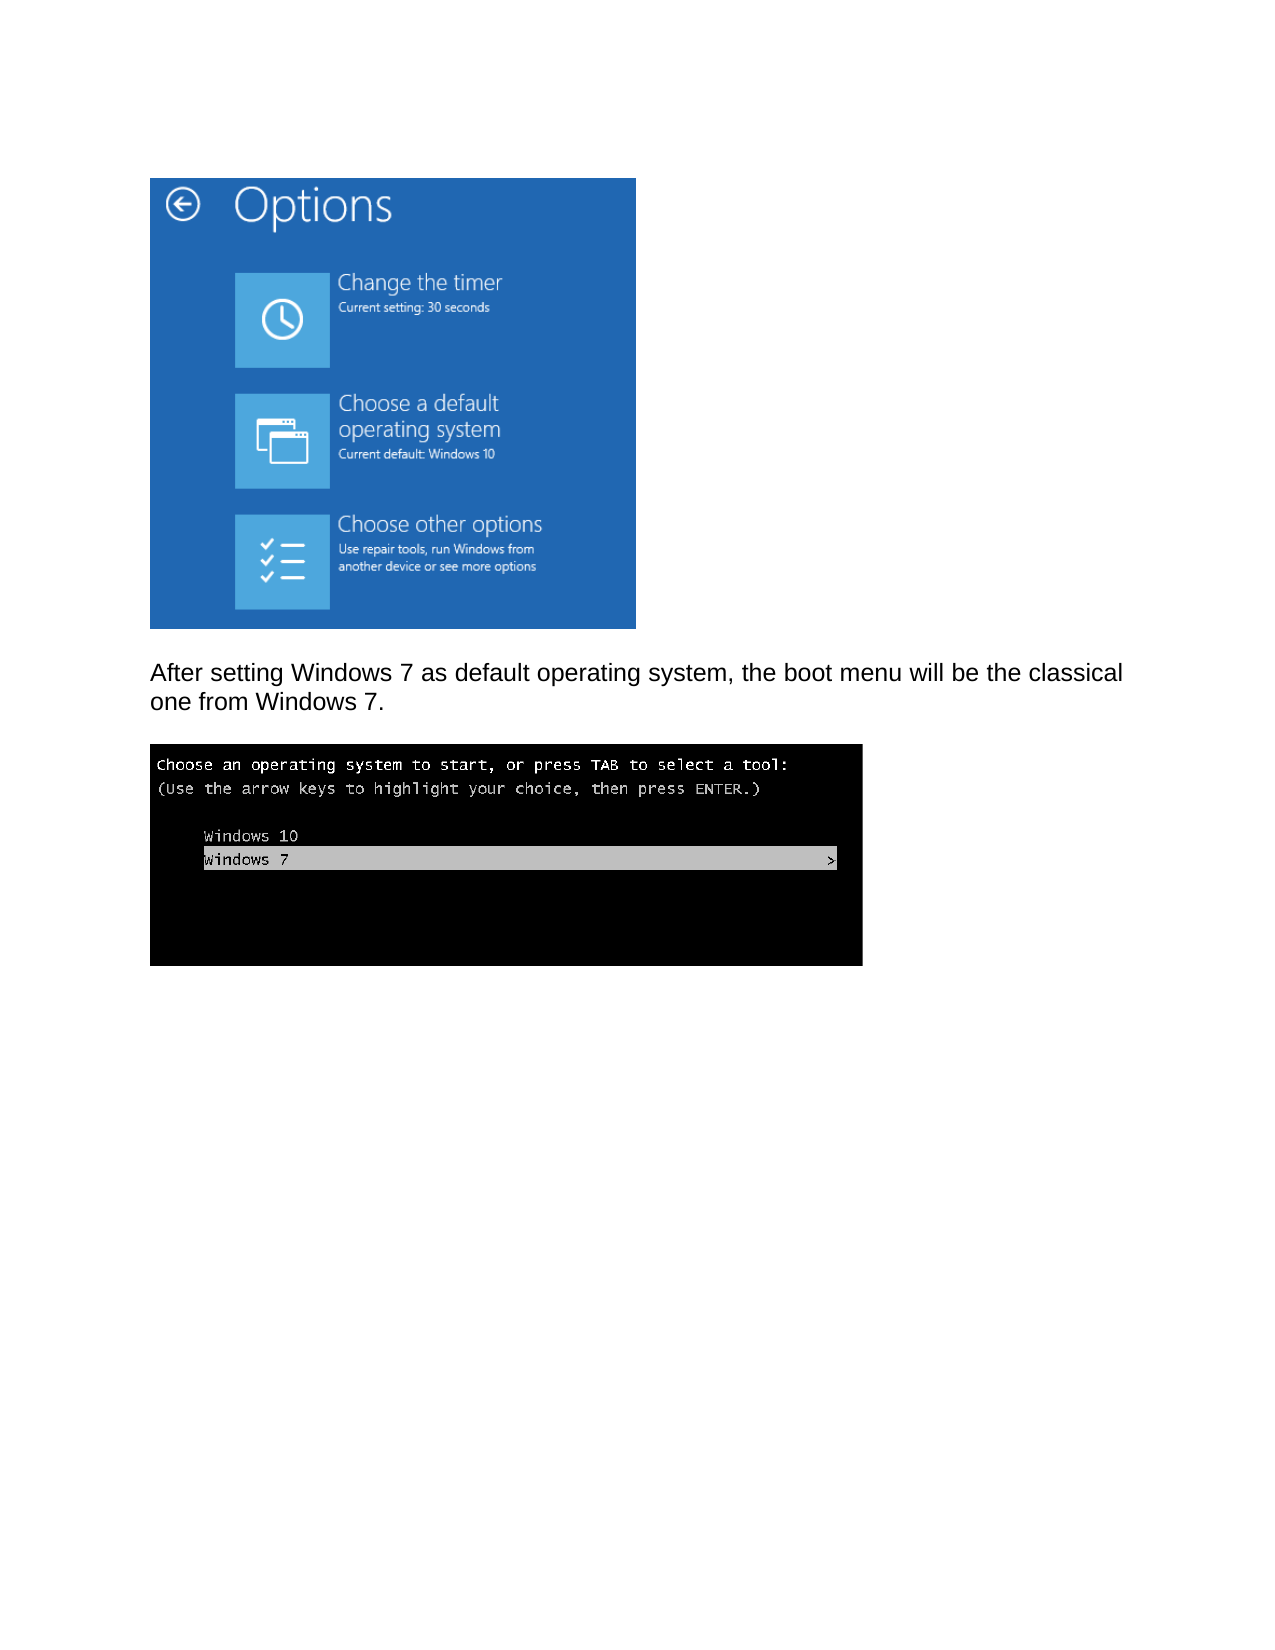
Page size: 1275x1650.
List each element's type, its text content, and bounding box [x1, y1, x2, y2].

text After setting Windows 7 as default operating system, the boot menu will be the classical one from Windows 7. [150, 658, 1125, 715]
picture [150, 178, 636, 629]
picture [150, 744, 863, 966]
